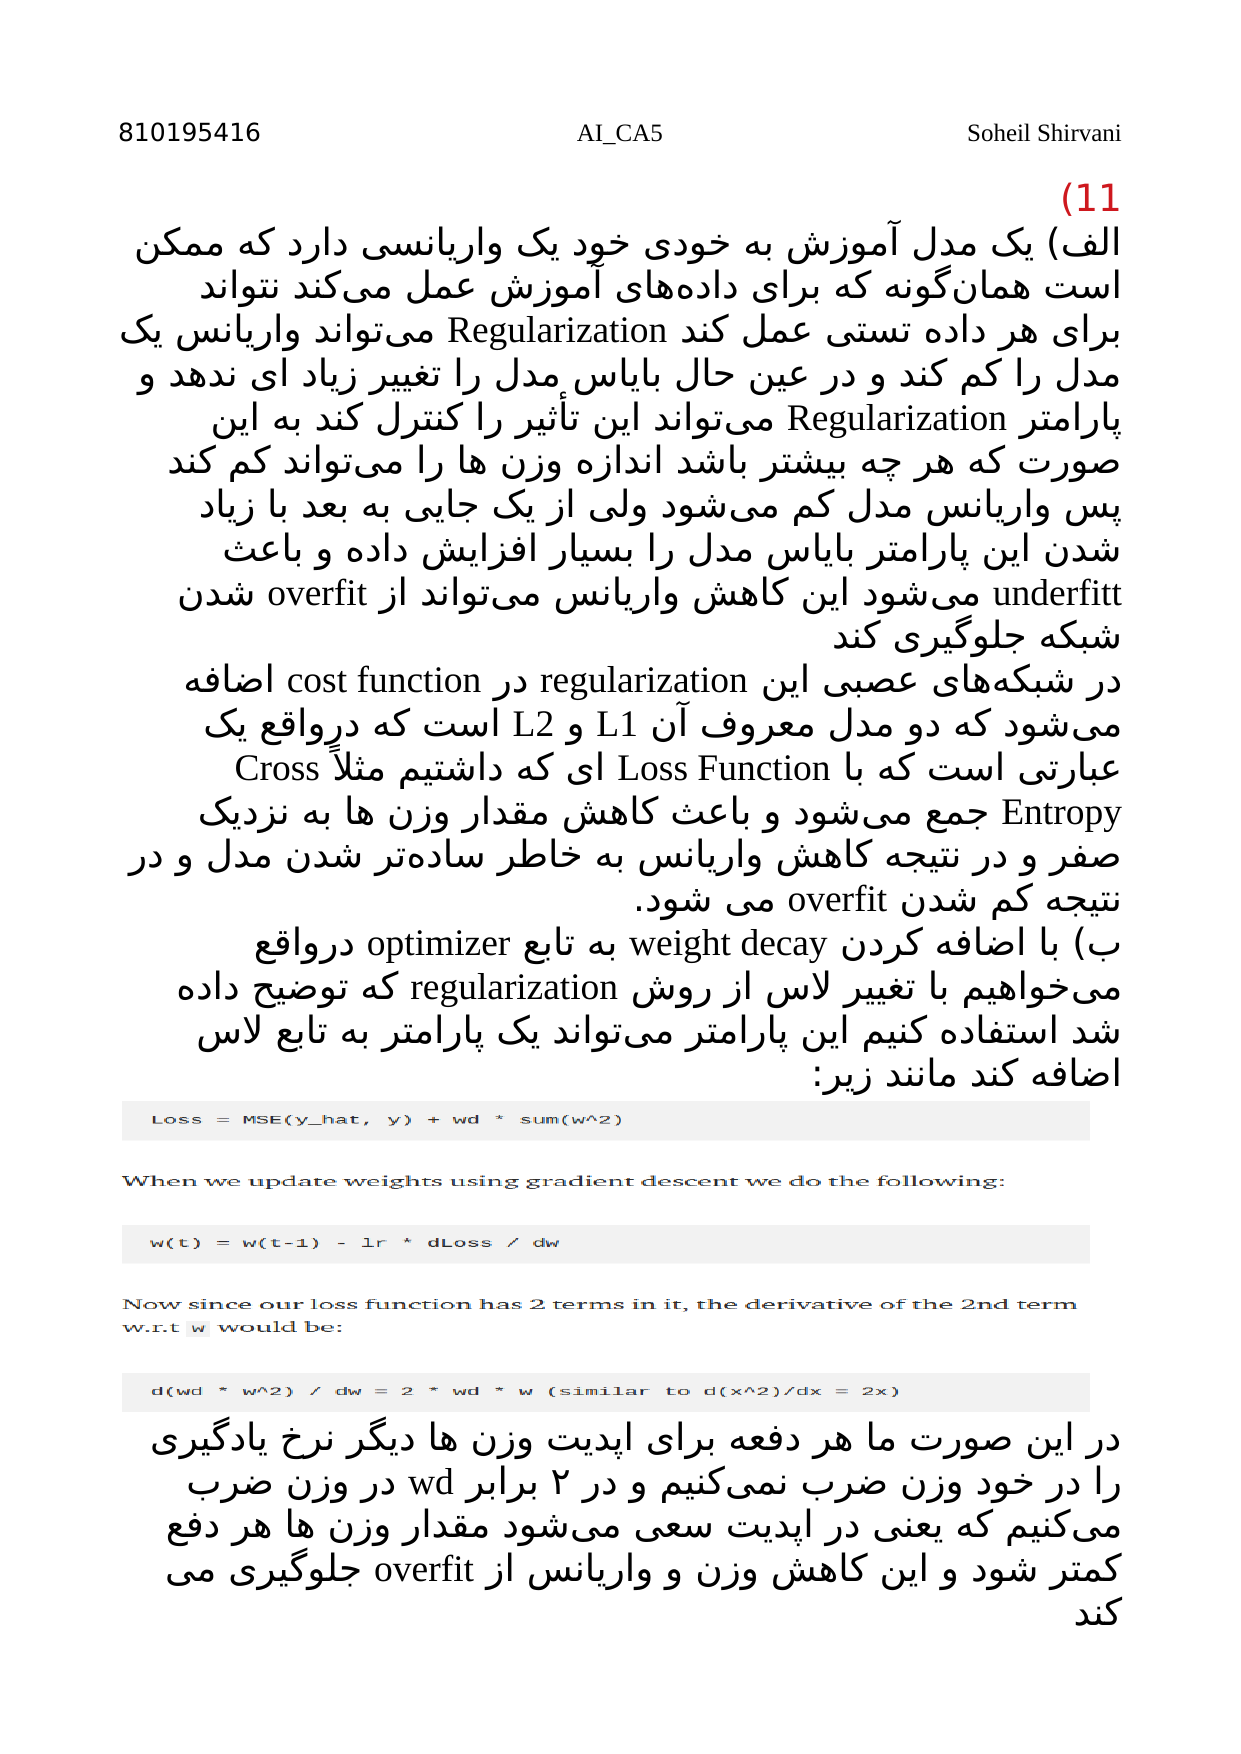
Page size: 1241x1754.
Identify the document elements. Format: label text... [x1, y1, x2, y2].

text الف) یک مدل آموزش به خودی خود یک واریانسی دارد که ممکن است همان‌گونه که برای داده‌های آموزش عمل می‌کند نتواند برای هر داده تستی عمل کند Regularization می‌تواند واریانس یک مدل را کم کند و در عین حال بایاس مدل را تغییر زیاد ای ندهد و پارامتر Regularization می‌تواند این تأثیر را کنترل کند به این صورت که هر چه بیشتر باشد اندازه وزن ها را می‌تواند کم کند پس واریانس مدل کم می‌شود ولی از یک جایی به بعد با زیاد شدن این پارامتر بایاس مدل را بسیار افزایش داده و باعث underfitt می‌شود این کاهش واریانس می‌تواند از overfit شدن شبکه جلوگیری کند [118, 221, 1122, 658]
text ب) با اضافه کردن weight decay به تابع optimizer در‌واقع می‌خواهیم با تغییر لاس از روش regularization که توضیح داده شد استفاده کنیم این پارامتر می‌تواند یک پارامتر به تابع لاس اضافه کند مانند زیر: [118, 921, 1122, 1095]
text 11) [118, 177, 1122, 221]
text در این صورت ما هر دفعه برای اپدیت وزن ها دیگر نرخ یادگیری را در خود وزن ضرب نمی‌کنیم و در ۲ برابر wd در وزن ضرب می‌کنیم که یعنی در اپدیت سعی می‌شود مقدار وزن ها هر دفع کمتر شود و این کاهش وزن و واریانس از overfit جلوگیری می کند [118, 1416, 1122, 1634]
picture [118, 1095, 1123, 1416]
text در شبکه‌های عصبی این regularization در cost function اضافه می‌شود که دو مدل معروف آن L1 و L2 است که درواقع یک عبارتی است که با Loss Function ای که داشتیم مثلاً Cross Entropy جمع می‌شود و باعث کاهش مقدار وزن ها به نزدیک صفر و در نتیجه کاهش واریانس به خاطر ساده‌تر شدن مدل و در نتیجه کم شدن overfit می شود. [118, 658, 1122, 921]
